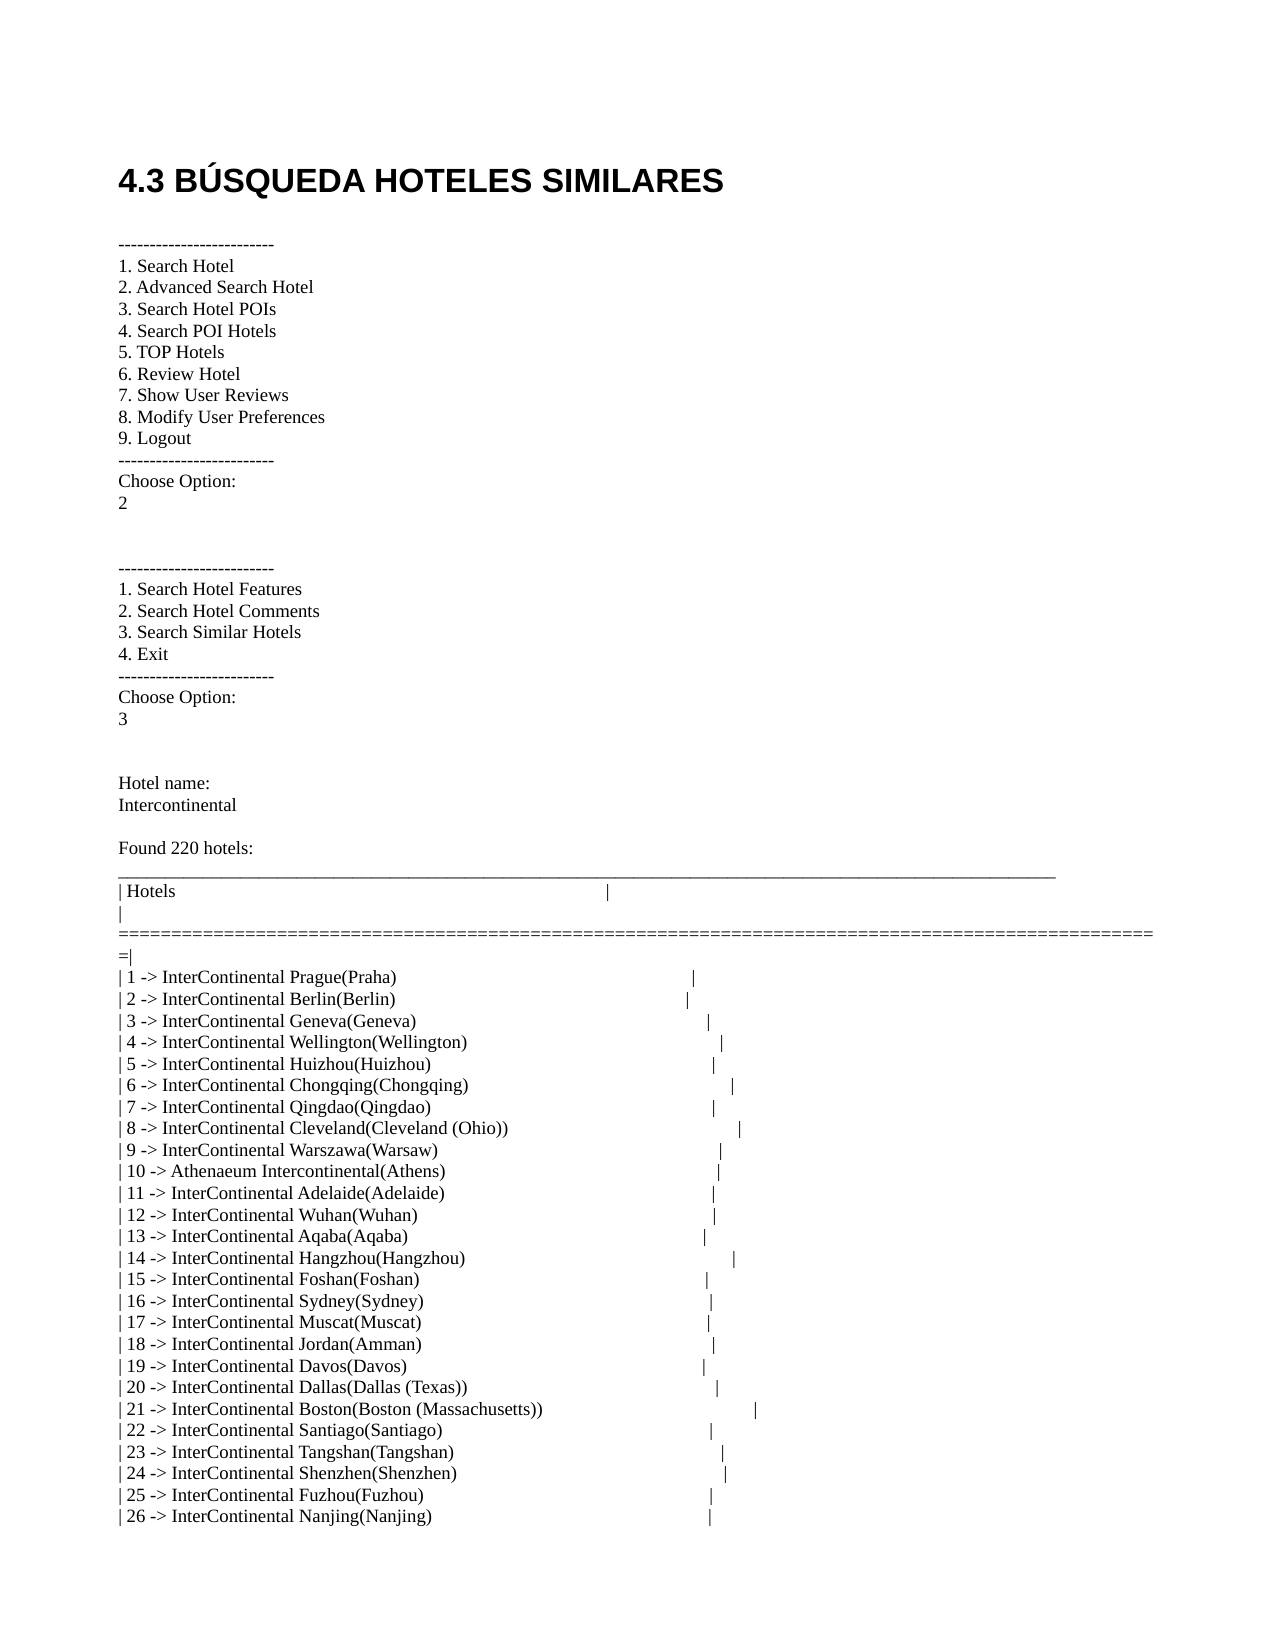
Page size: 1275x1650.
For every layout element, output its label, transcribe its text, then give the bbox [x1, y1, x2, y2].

text | 17 -> InterContinental Muscat(Muscat) | [118, 1311, 1157, 1333]
text | 23 -> InterContinental Tangshan(Tangshan) | [118, 1441, 1157, 1462]
text | 9 -> InterContinental Warszawa(Warsaw) | [118, 1139, 1157, 1160]
text | 18 -> InterContinental Jordan(Amman) | [118, 1333, 1157, 1354]
text | 19 -> InterContinental Davos(Davos) | [118, 1354, 1157, 1376]
text | 14 -> InterContinental Hangzhou(Hangzhou) | [118, 1247, 1157, 1268]
text 3 [118, 708, 1157, 729]
text 4. Search POI Hotels [118, 319, 1157, 341]
text | 20 -> InterContinental Dallas(Dallas (Texas)) | [118, 1376, 1157, 1398]
text 9. Logout [118, 427, 1157, 449]
text | 2 -> InterContinental Berlin(Berlin) | [118, 988, 1157, 1009]
text | 15 -> InterContinental Foshan(Foshan) | [118, 1268, 1157, 1290]
text ------------------------- [118, 557, 1157, 578]
text | 25 -> InterContinental Fuzhou(Fuzhou) | [118, 1484, 1157, 1505]
text 3. Search Hotel POIs [118, 298, 1157, 319]
text | 11 -> InterContinental Adelaide(Adelaide) | [118, 1182, 1157, 1203]
text 2 [118, 492, 1157, 513]
text | 13 -> InterContinental Aqaba(Aqaba) | [118, 1225, 1157, 1247]
text Choose Option: [118, 470, 1157, 492]
text 8. Modify User Preferences [118, 406, 1157, 427]
text 3. Search Similar Hotels [118, 621, 1157, 643]
text |===================================================================================================| [118, 902, 1157, 966]
text 4. Exit [118, 643, 1157, 664]
text ------------------------- [118, 664, 1157, 686]
text ____________________________________________________________________________________________________ [118, 858, 1157, 880]
text Found 220 hotels: [118, 837, 1157, 858]
text | 22 -> InterContinental Santiago(Santiago) | [118, 1419, 1157, 1441]
text | 4 -> InterContinental Wellington(Wellington) | [118, 1031, 1157, 1053]
text Intercontinental [118, 794, 1157, 815]
text ------------------------- [118, 233, 1157, 255]
text | 10 -> Athenaeum Intercontinental(Athens) | [118, 1160, 1157, 1182]
text | 24 -> InterContinental Shenzhen(Shenzhen) | [118, 1462, 1157, 1484]
text | 21 -> InterContinental Boston(Boston (Massachusetts)) | [118, 1398, 1157, 1419]
text | 12 -> InterContinental Wuhan(Wuhan) | [118, 1203, 1157, 1225]
text | 16 -> InterContinental Sydney(Sydney) | [118, 1290, 1157, 1311]
subtitle 4.3 BÚSQUEDA HOTELES SIMILARES [118, 161, 1157, 199]
text 2. Advanced Search Hotel [118, 276, 1157, 298]
text Hotel name: [118, 772, 1157, 794]
text | 8 -> InterContinental Cleveland(Cleveland (Ohio)) | [118, 1117, 1157, 1139]
text | 3 -> InterContinental Geneva(Geneva) | [118, 1009, 1157, 1031]
text Choose Option: [118, 686, 1157, 708]
text | 1 -> InterContinental Prague(Praha) | [118, 966, 1157, 988]
text | 6 -> InterContinental Chongqing(Chongqing) | [118, 1074, 1157, 1096]
text 6. Review Hotel [118, 363, 1157, 384]
text 5. TOP Hotels [118, 341, 1157, 363]
text | Hotels | [118, 880, 1157, 902]
text | 26 -> InterContinental Nanjing(Nanjing) | [118, 1505, 1157, 1527]
text | 7 -> InterContinental Qingdao(Qingdao) | [118, 1096, 1157, 1117]
text 1. Search Hotel Features [118, 578, 1157, 600]
text | 5 -> InterContinental Huizhou(Huizhou) | [118, 1053, 1157, 1074]
text 7. Show User Reviews [118, 384, 1157, 406]
text 1. Search Hotel [118, 255, 1157, 276]
text 2. Search Hotel Comments [118, 600, 1157, 621]
text ------------------------- [118, 449, 1157, 470]
